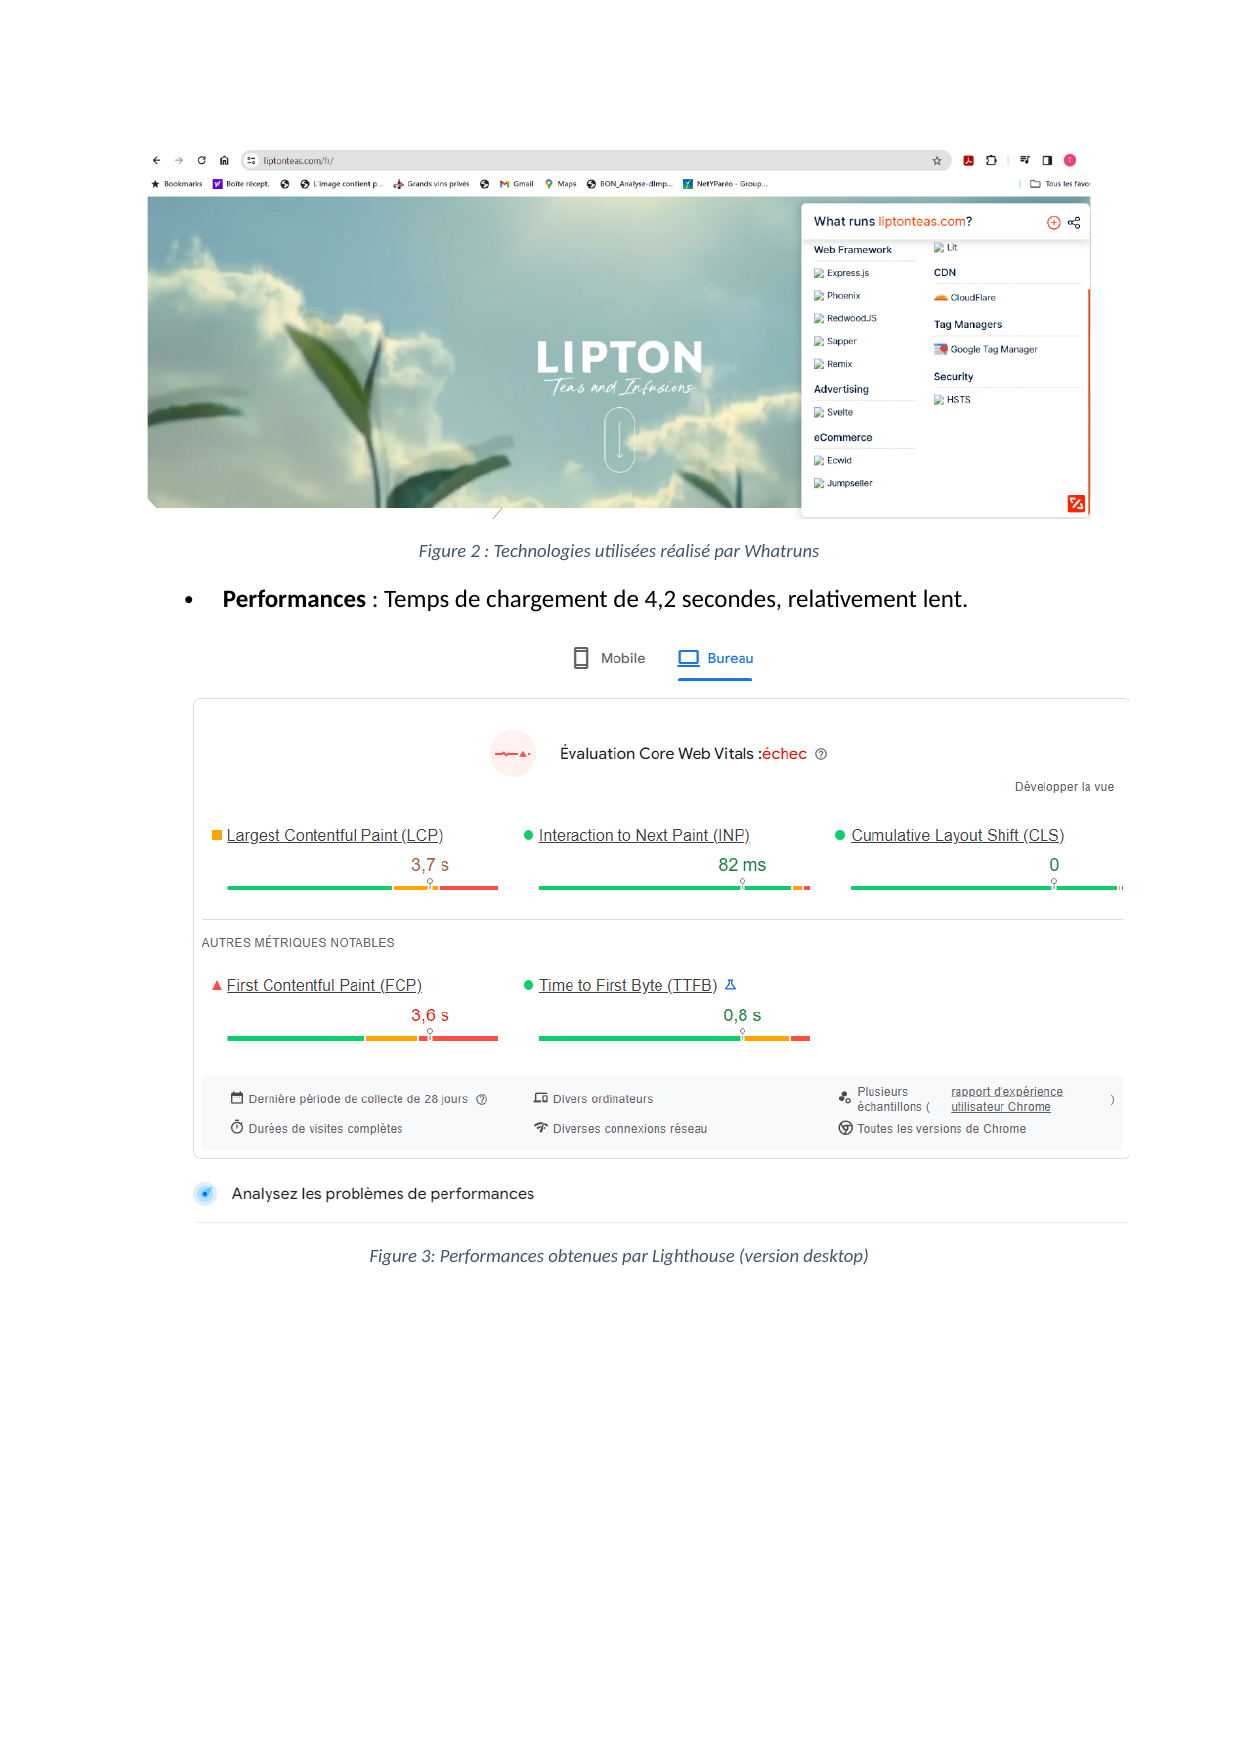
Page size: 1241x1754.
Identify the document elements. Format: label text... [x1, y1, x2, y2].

text Figure 3: Performances obtenues par Lighthouse (version desktop) [148, 1244, 1093, 1267]
list Performances : Temps de chargement de 4,2 secondes, relativement lent. [185, 583, 1093, 614]
text Figure 2 : Technologies utilisées réalisé par Whatruns [148, 540, 1093, 563]
